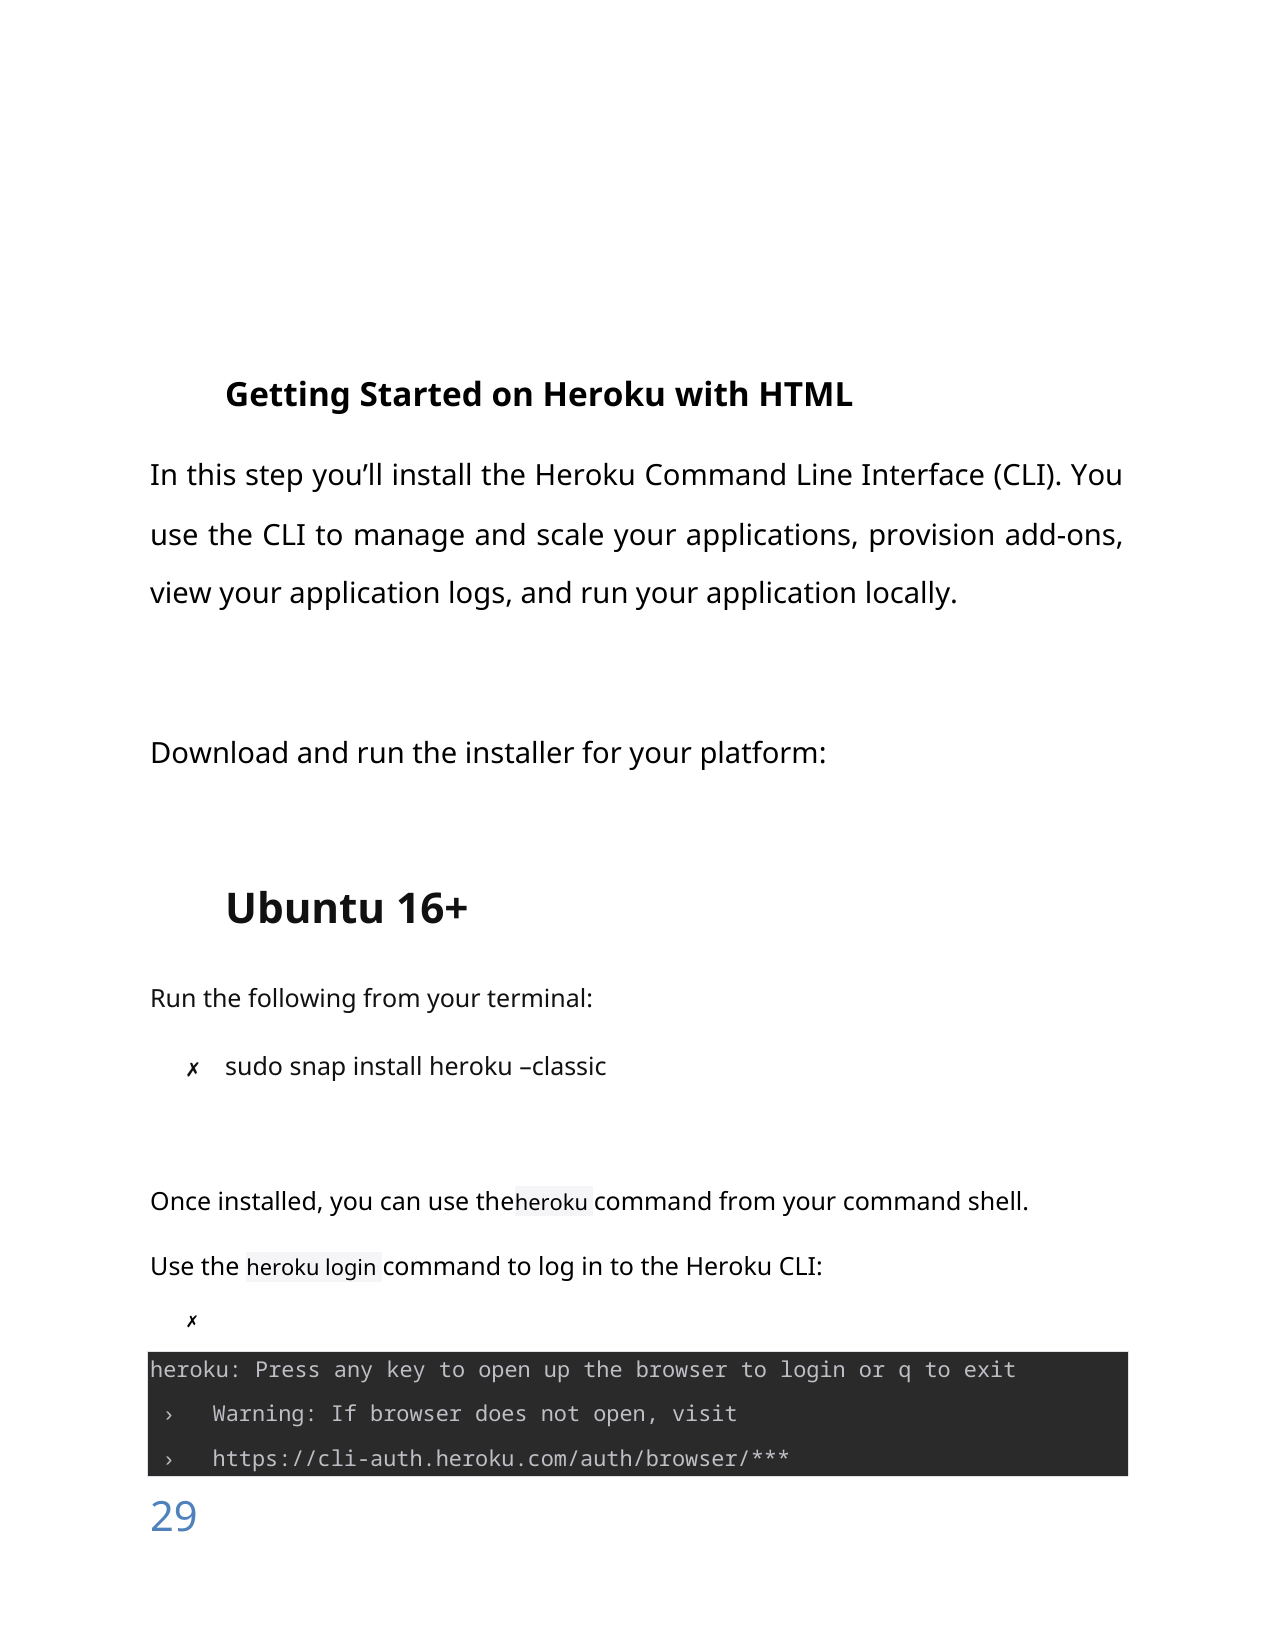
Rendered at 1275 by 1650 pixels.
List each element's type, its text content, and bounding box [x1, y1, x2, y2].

text In this step you’ll install the Heroku Command Line Interface (CLI). You use the CLI to manage and scale your applications, provision add-ons, view your application logs, and run your application locally. [150, 455, 1125, 612]
list sudo snap install heroku –classic [187, 1048, 1125, 1082]
list heroku login [187, 1303, 1125, 1333]
text Getting Started on Heroku with HTML [150, 370, 1125, 416]
text Once installed, you can use theheroku command from your command shell. [150, 1183, 1125, 1217]
text heroku: Press any key to open up the browser to login or q to exit [148, 1352, 1128, 1383]
text Run the following from your terminal: [150, 981, 1125, 1015]
text › Warning: If browser does not open, visit [148, 1395, 1128, 1428]
text › https://cli-auth.heroku.com/auth/browser/*** [148, 1440, 1128, 1476]
text Ubuntu 16+ [150, 879, 1125, 936]
text Use the heroku login command to log in to the Heroku CLI: [150, 1248, 1125, 1282]
text Download and run the installer for your platform: [150, 733, 1125, 772]
